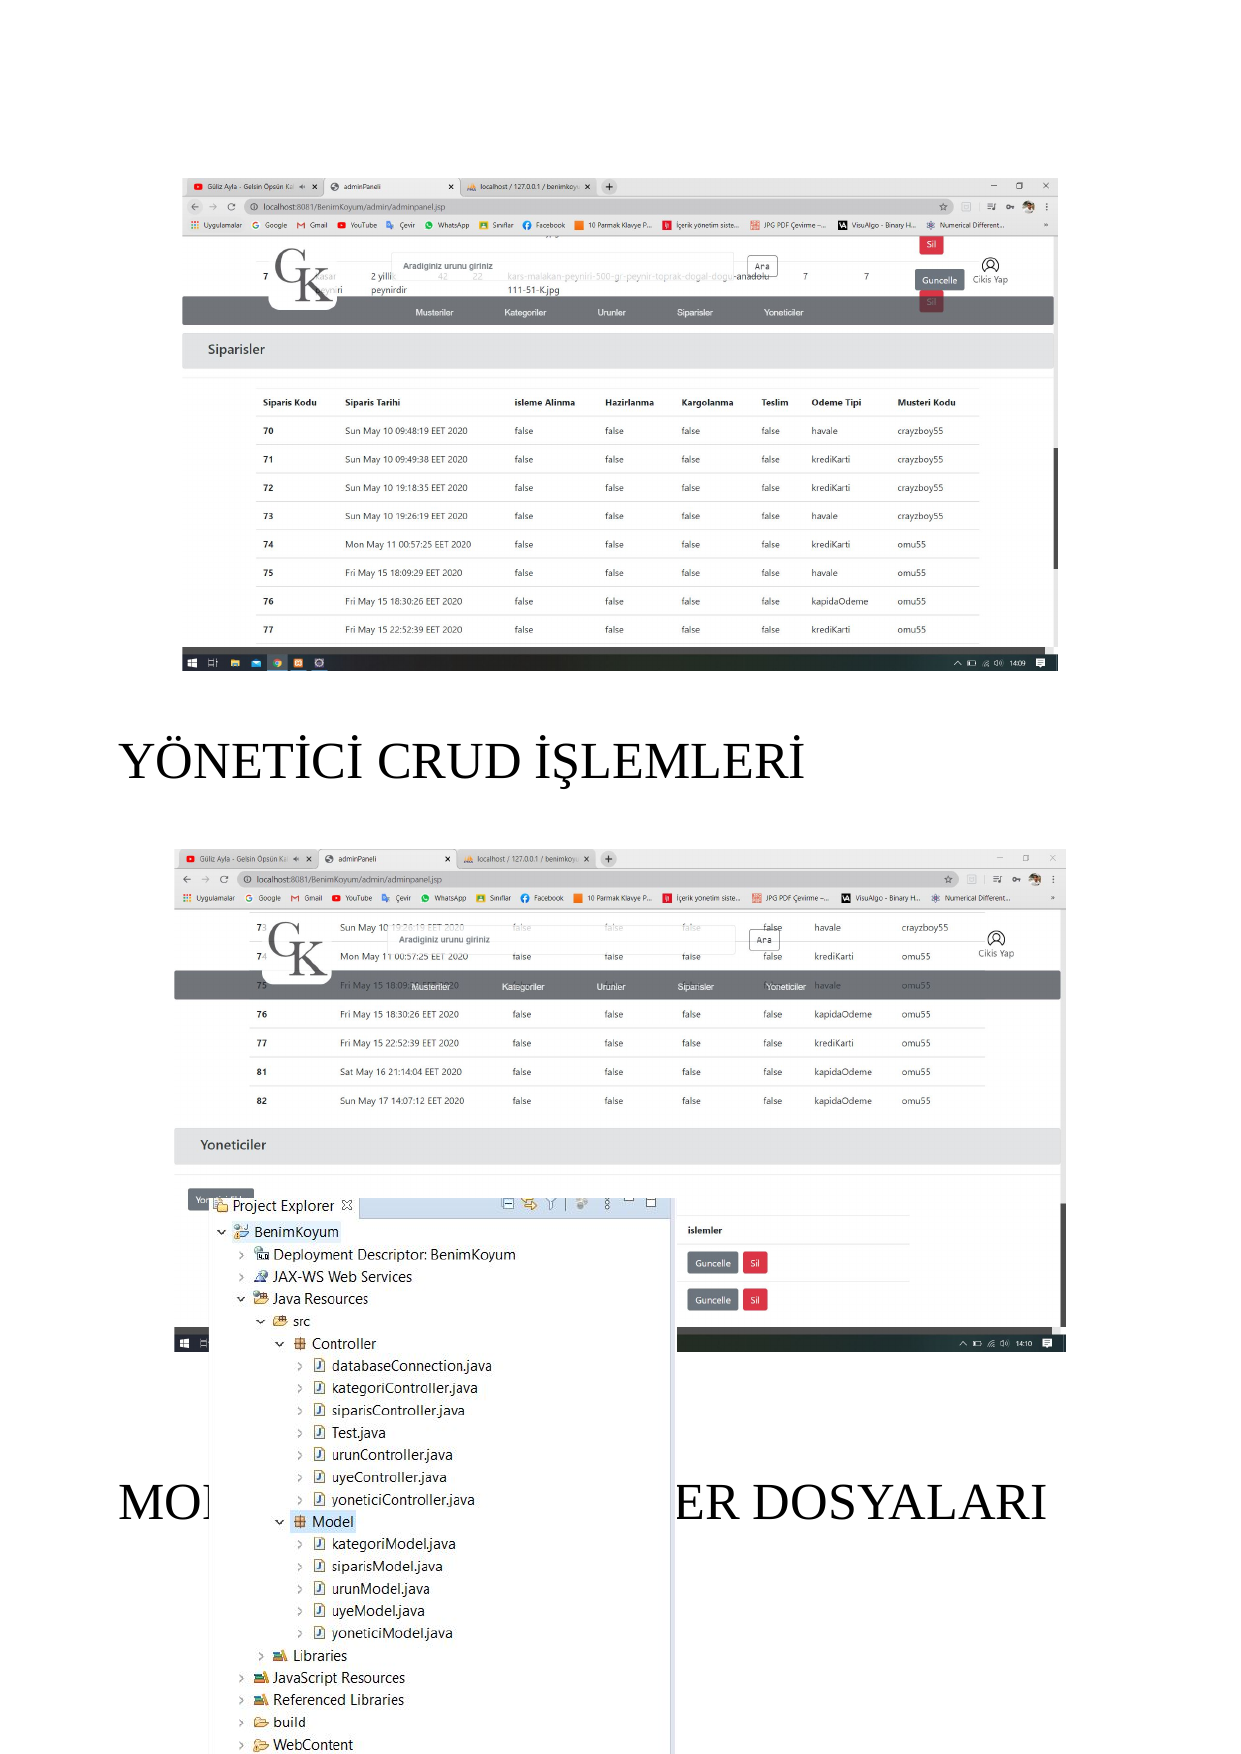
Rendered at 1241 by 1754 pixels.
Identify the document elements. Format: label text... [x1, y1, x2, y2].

picture [174, 849, 1066, 1754]
text YÖNETİCİ CRUD İŞLEMLERİ [118, 730, 1122, 790]
text MODEL VE CONTROLLER DOSYALARI [118, 1471, 208, 1531]
text MODEL VE CONTROLLER DOSYALARI [677, 1471, 1122, 1531]
picture [182, 178, 1058, 671]
